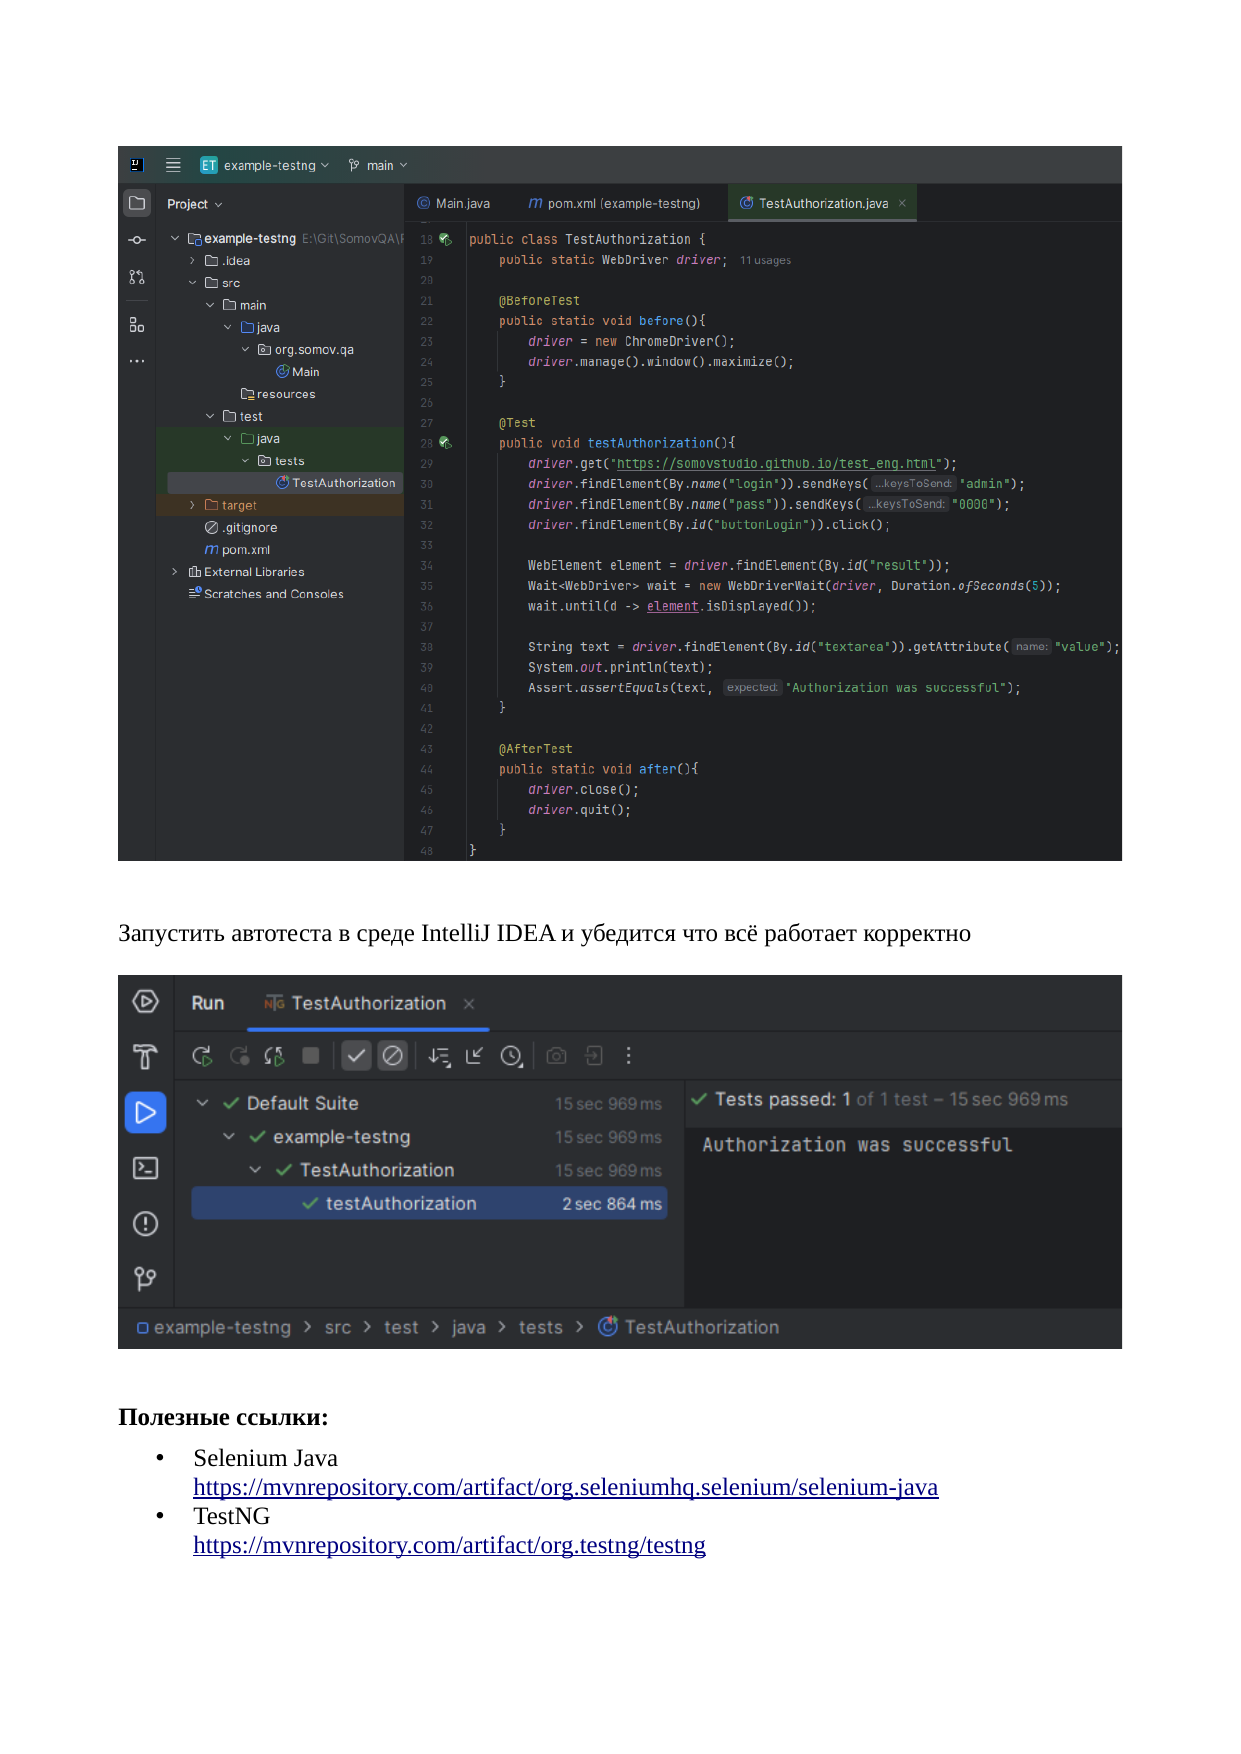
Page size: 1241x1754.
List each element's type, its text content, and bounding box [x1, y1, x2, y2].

text Запустить автотеста в среде IntelliJ IDEA и убедится что всё работает корректно [118, 918, 1122, 947]
picture [118, 975, 1123, 1349]
picture [118, 146, 1123, 861]
list TestNG [156, 1501, 1122, 1530]
list Selenium Java [156, 1443, 1122, 1472]
list https://mvnrepository.com/artifact/org.seleniumhq.selenium/selenium-java [156, 1472, 1122, 1501]
list https://mvnrepository.com/artifact/org.testng/testng [156, 1530, 1122, 1558]
subtitle Полезные ссылки: [118, 1402, 1122, 1431]
